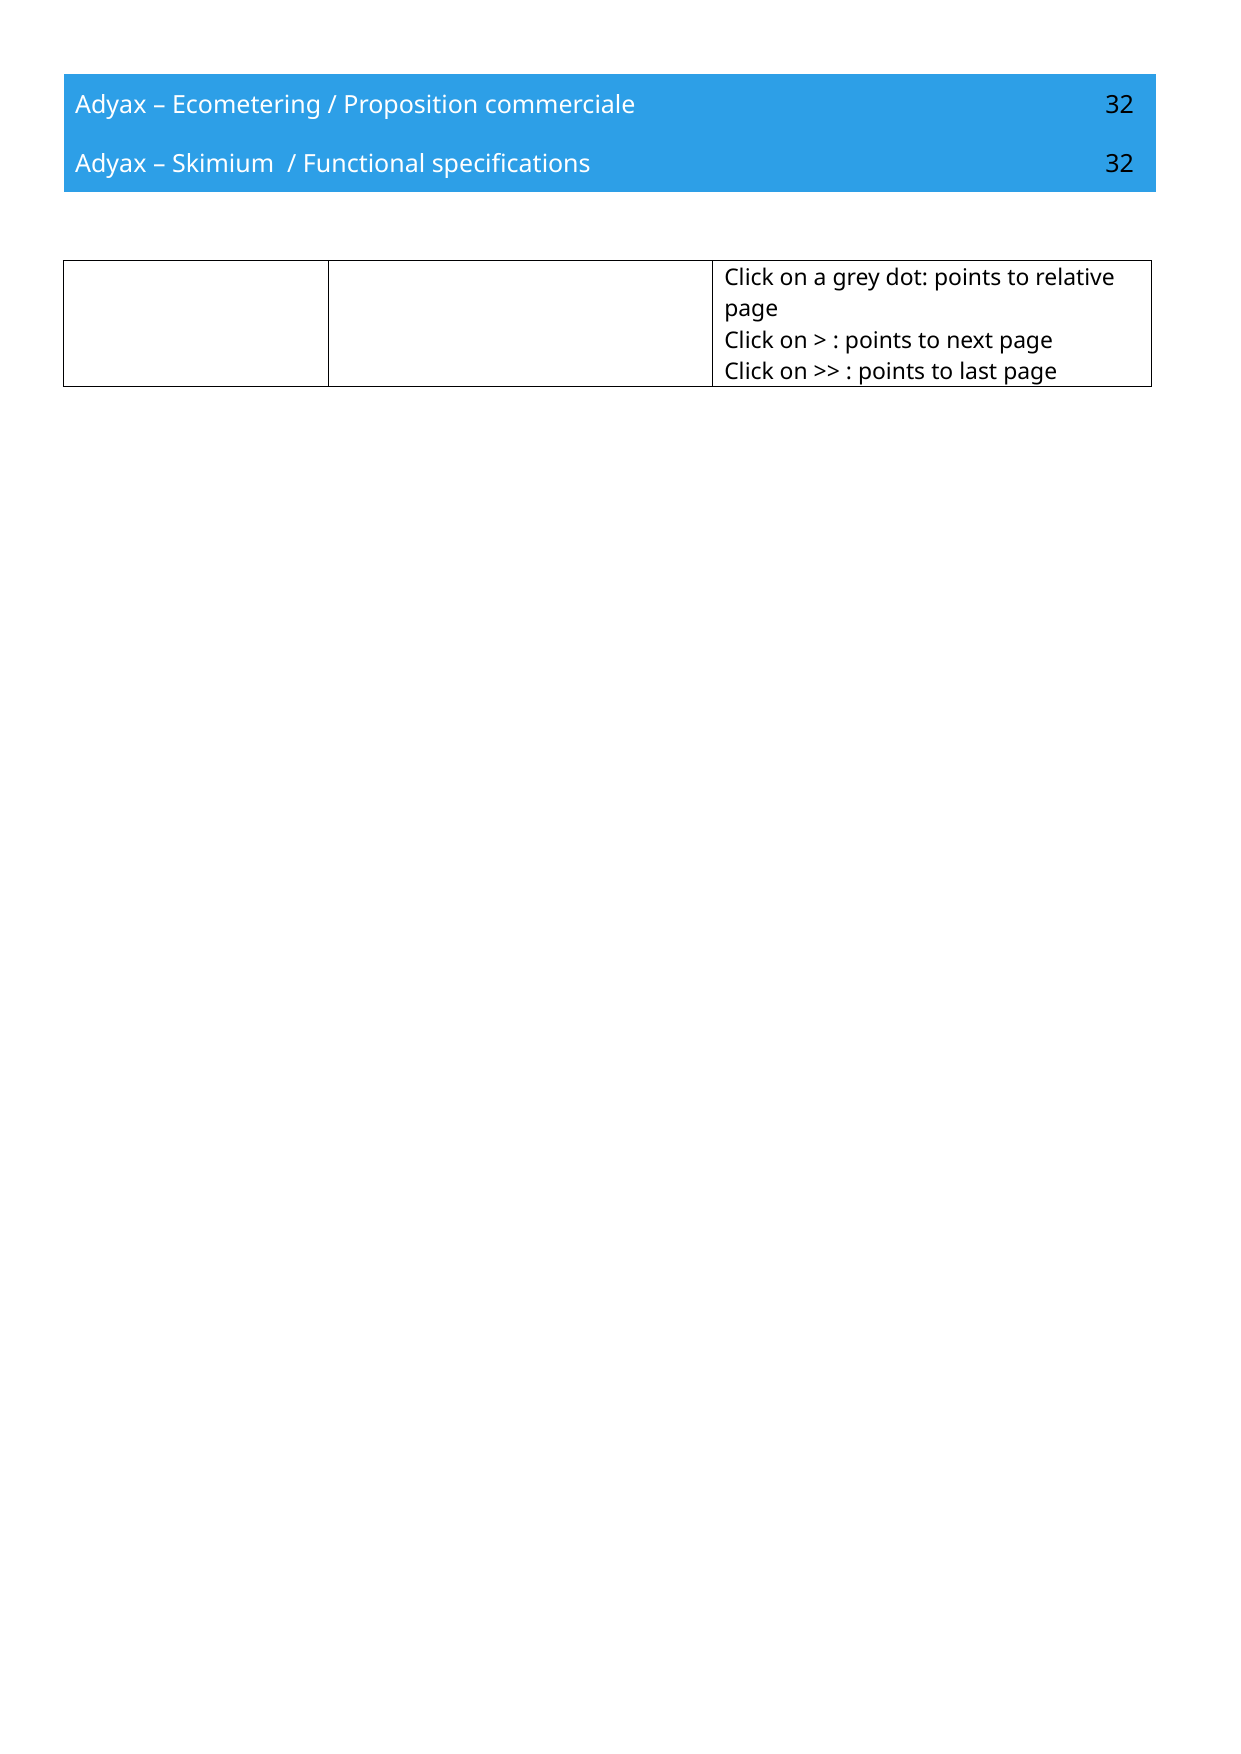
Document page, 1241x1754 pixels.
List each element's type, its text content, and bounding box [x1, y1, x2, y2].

table_cell [64, 261, 328, 386]
table_cell Click on a grey dot: points to relative page Click on > : points to next page Click on >> : points to last page [713, 261, 1151, 386]
table_cell [329, 261, 712, 386]
